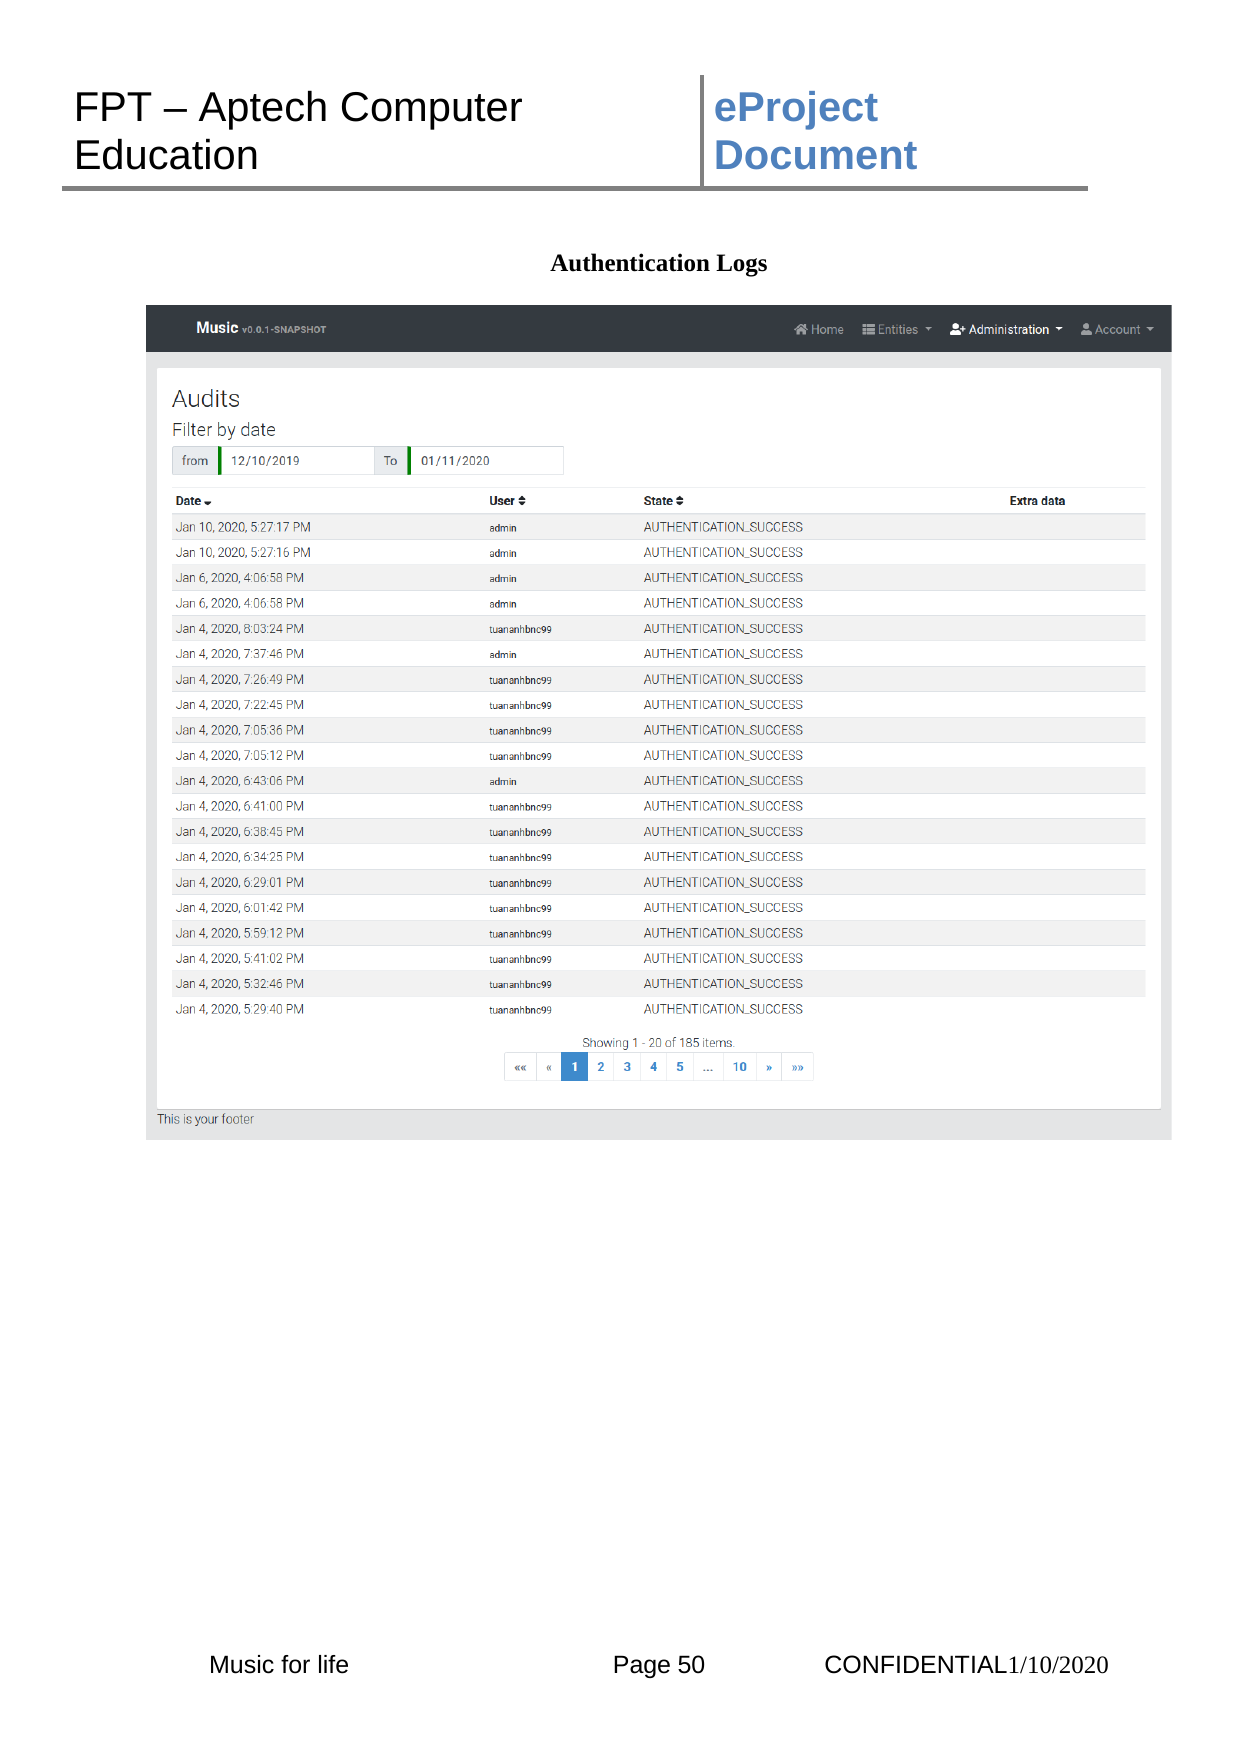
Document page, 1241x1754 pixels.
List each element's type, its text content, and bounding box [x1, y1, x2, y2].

picture [146, 305, 1172, 1140]
text Authentication Logs [146, 248, 1172, 277]
